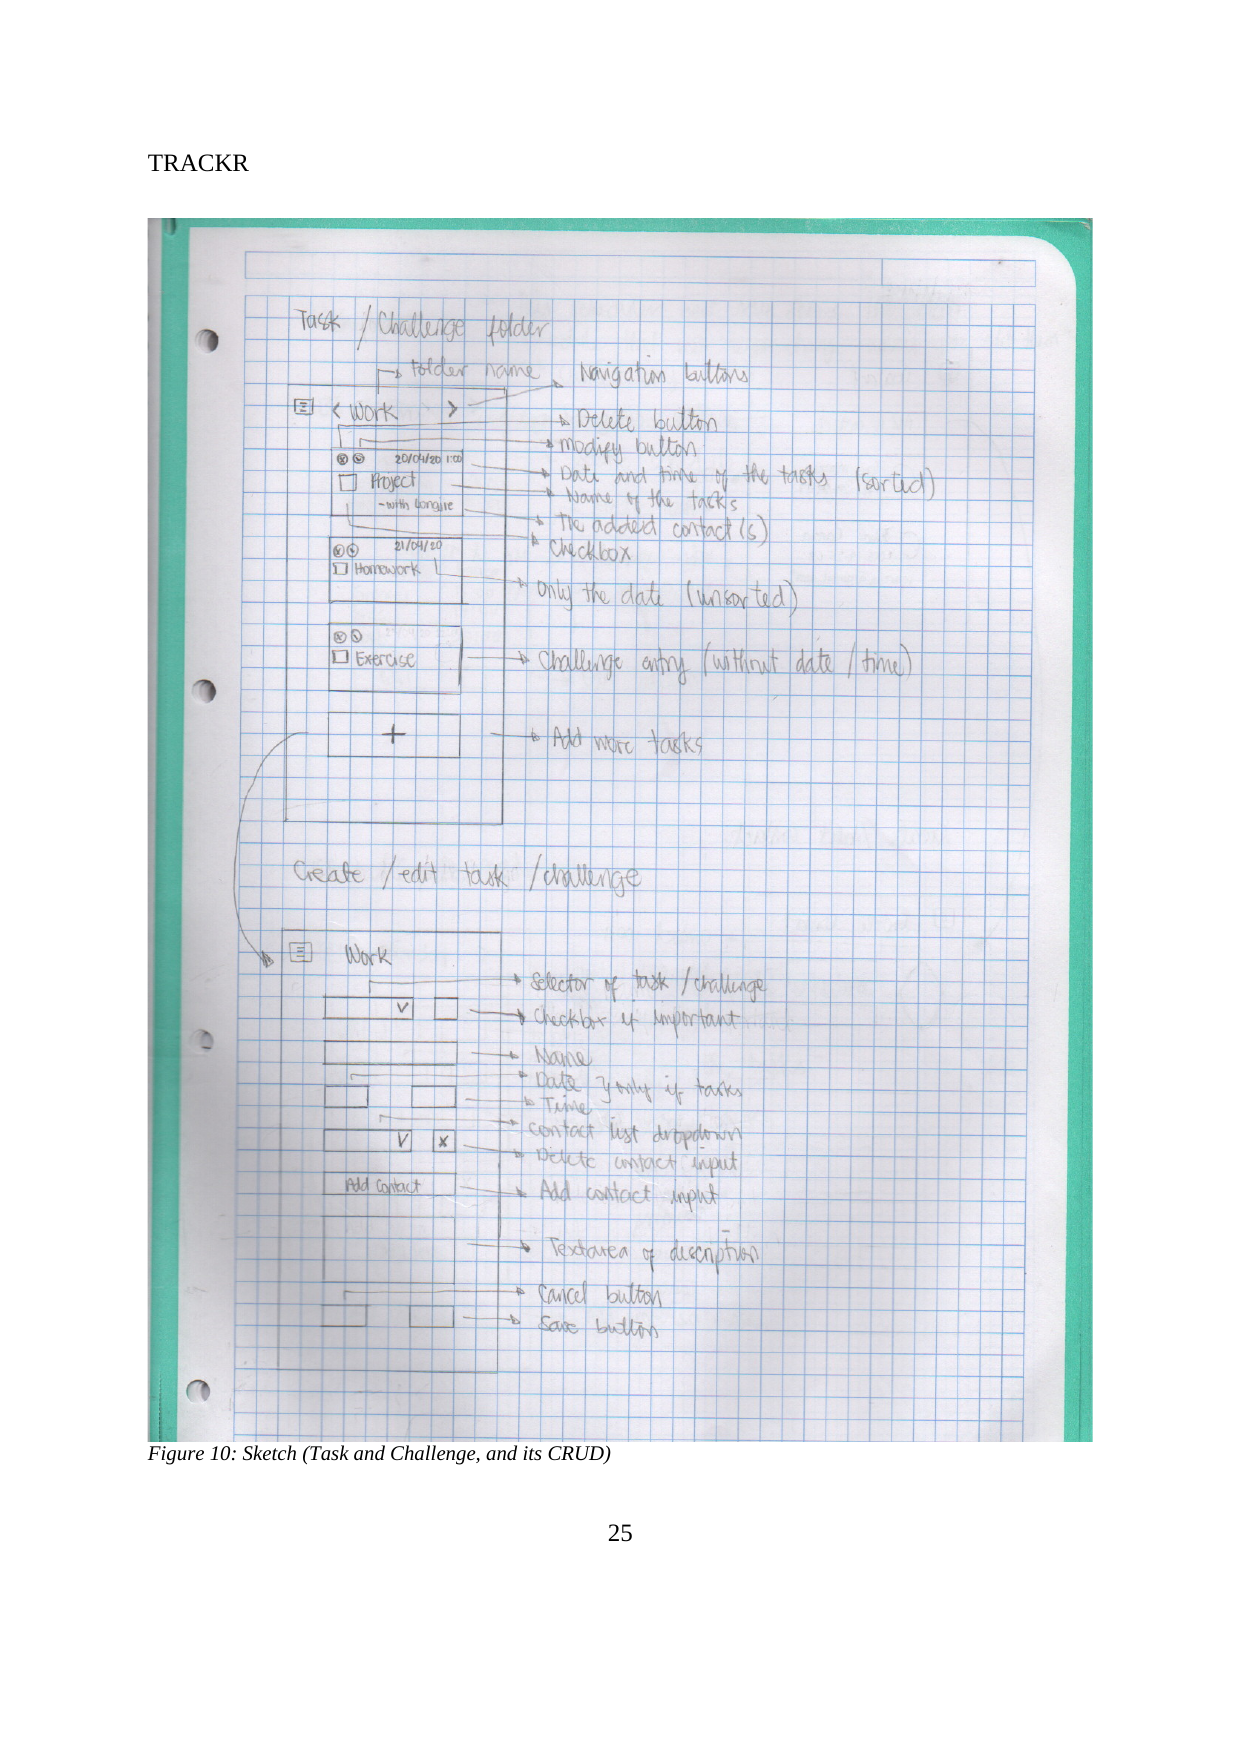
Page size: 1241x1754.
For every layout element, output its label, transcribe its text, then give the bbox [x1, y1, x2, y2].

text Figure 10: Sketch (Task and Challenge, and its CRUD) [148, 1442, 1093, 1465]
picture [147, 218, 1093, 1442]
